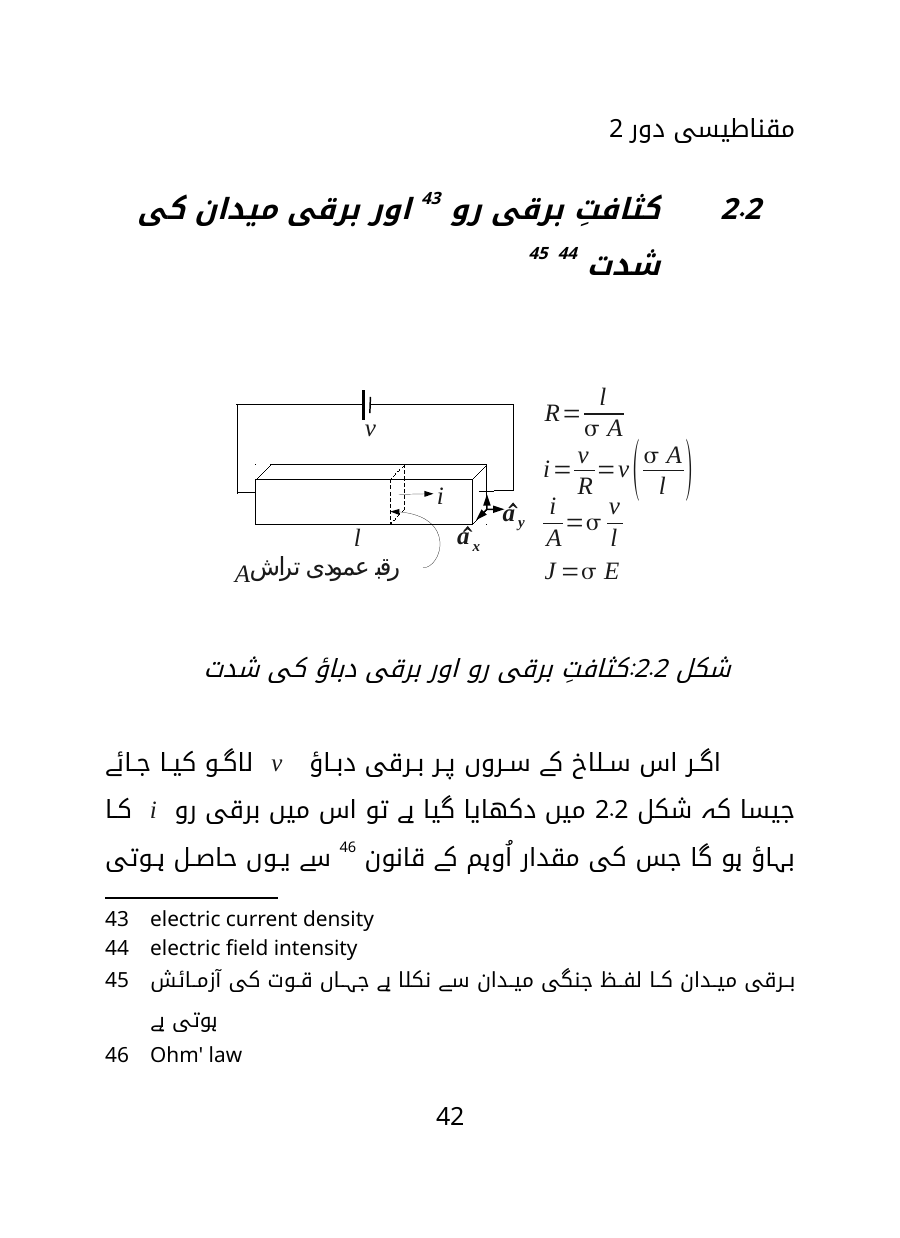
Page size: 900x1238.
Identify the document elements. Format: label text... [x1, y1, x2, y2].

list electric field intensity [105, 933, 795, 961]
subtitle کثافتِ برقی رو اور برقی میدان کی شدت [105, 182, 720, 293]
list electric current density [105, 904, 795, 933]
list برقی میدان کا لفظ جنگی میدان سے نکلا ہے جہاں قوت کی آزمائش ہوتی ہے [105, 961, 795, 1040]
text شکل 2.2:کثافتِ برقی رو اور برقی دباؤ کی شدت [169, 318, 731, 693]
text اگر اس سلاخ کے سروں پر برقی دباؤ لاگو کیا جائے جیسا کہ شکل 2.2 میں دکھایا گیا ہے تو اس میں برقی روکا بہاؤ ہو گا جس کی مقدار اُوہم کے قانون سے یوں حاصل ہوتی ہے [105, 739, 795, 881]
text Ohm' law [105, 1040, 795, 1068]
